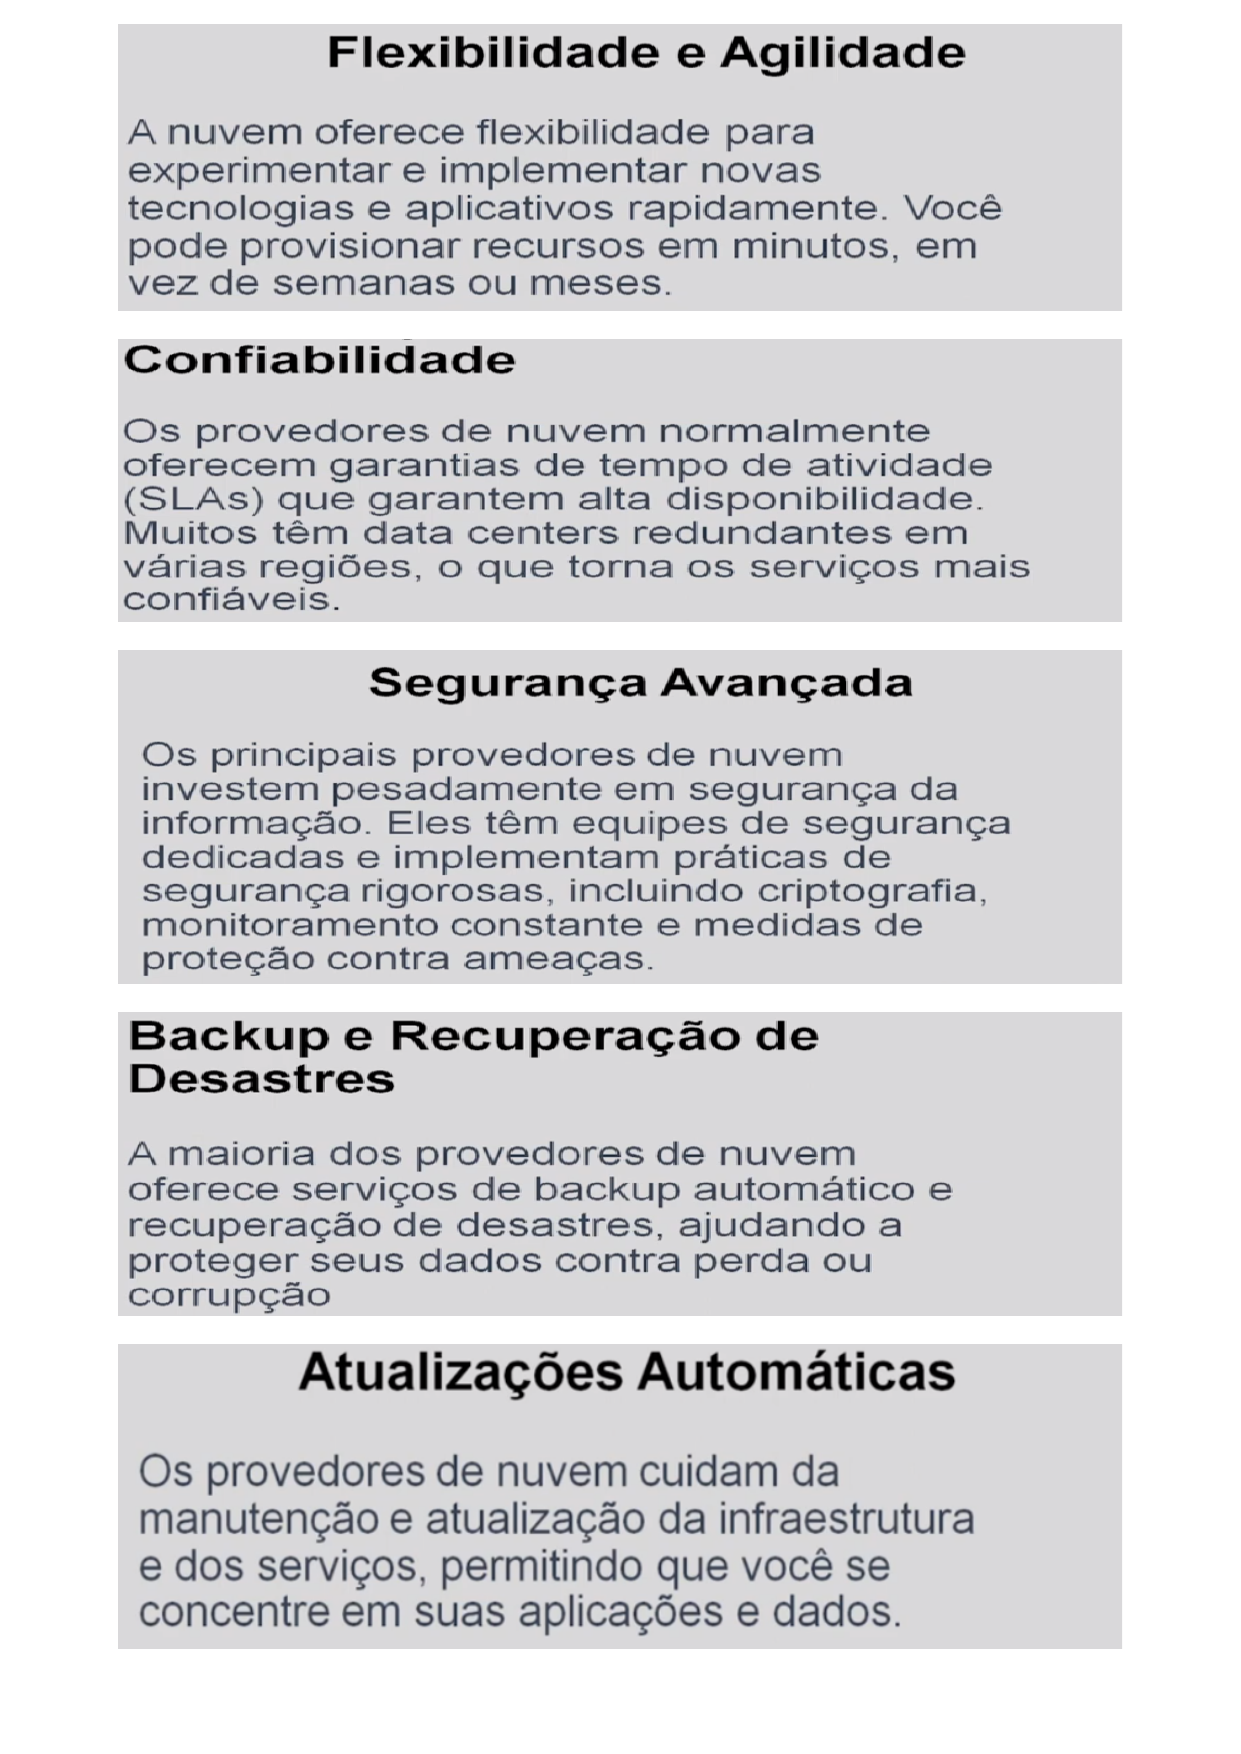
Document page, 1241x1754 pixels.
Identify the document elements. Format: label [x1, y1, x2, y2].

picture [118, 24, 1123, 311]
picture [118, 339, 1123, 622]
picture [118, 650, 1123, 984]
picture [118, 1012, 1123, 1316]
picture [118, 1344, 1123, 1649]
